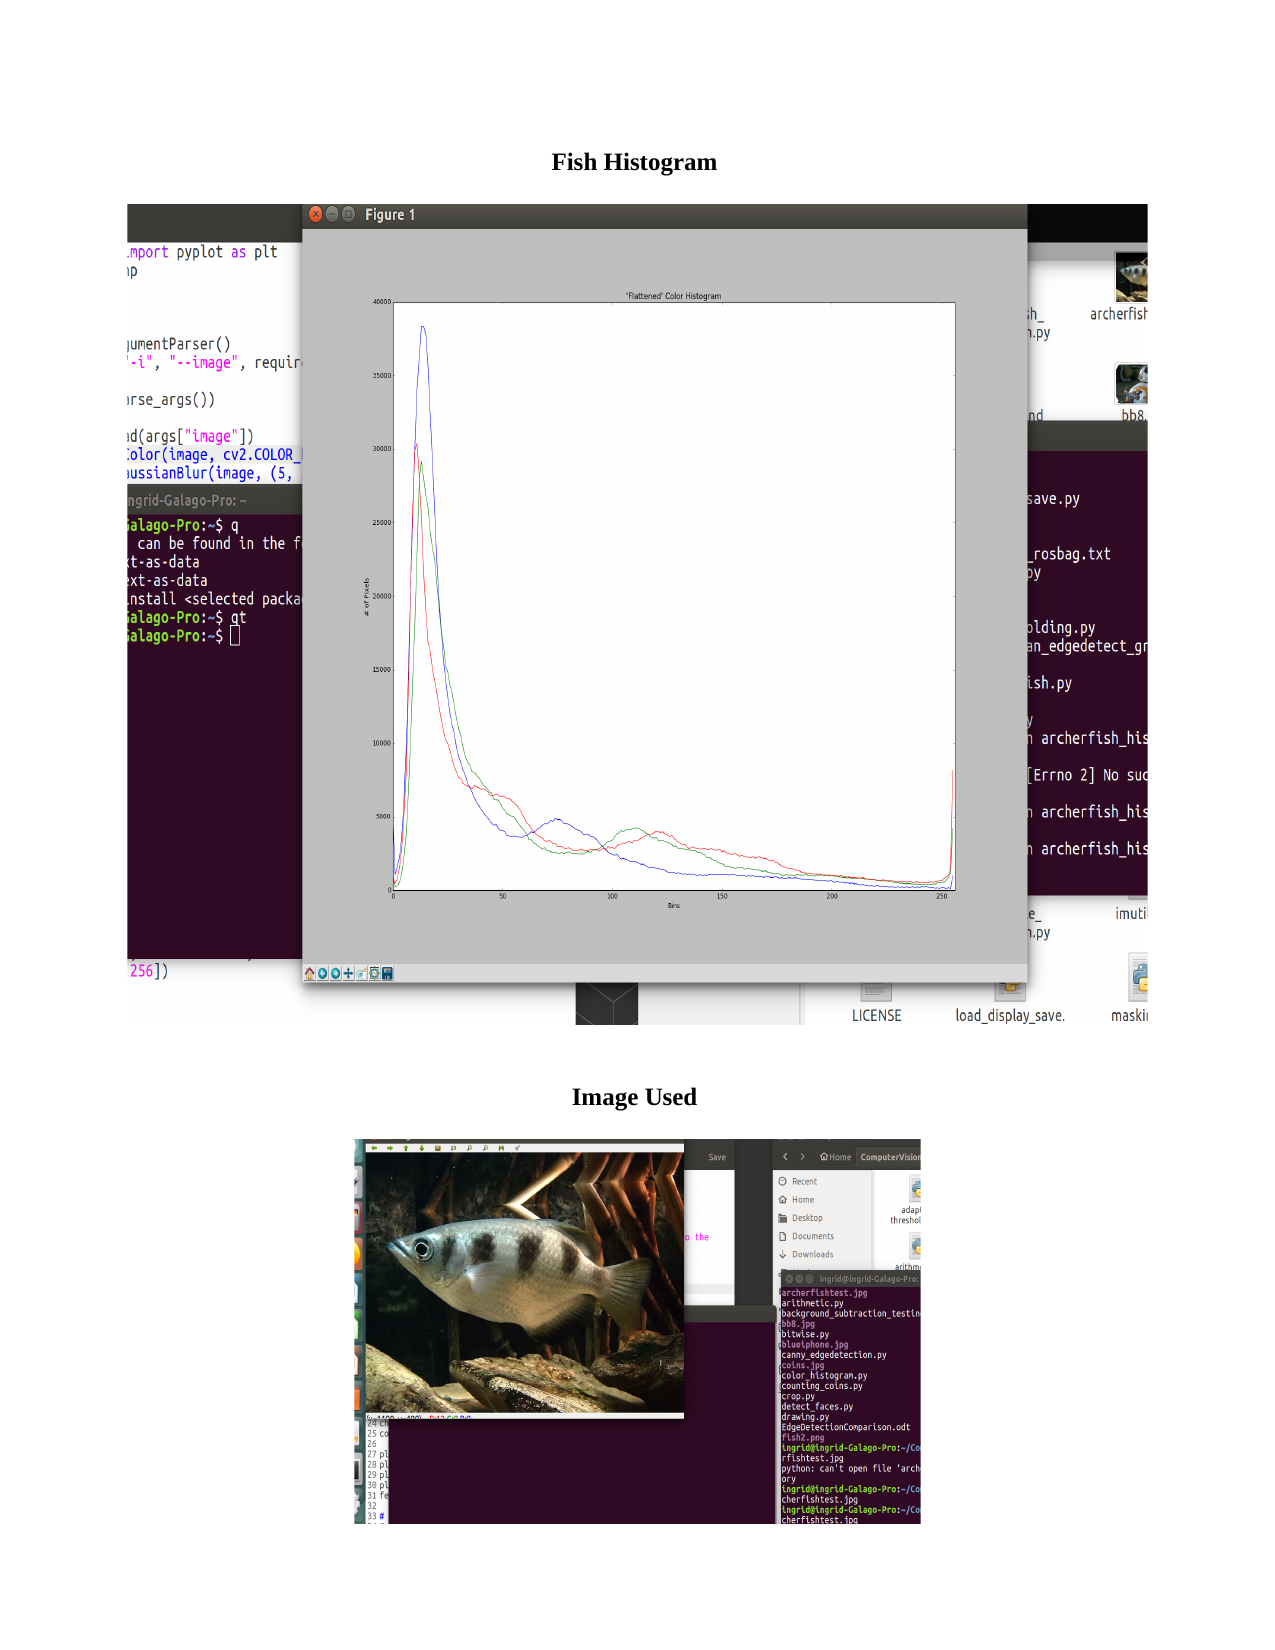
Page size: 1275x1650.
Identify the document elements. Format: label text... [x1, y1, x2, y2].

text Fish Histogram [118, 147, 1157, 176]
picture [127, 204, 1148, 1025]
text Image Used [118, 1082, 1157, 1111]
picture [354, 1139, 442, 1524]
